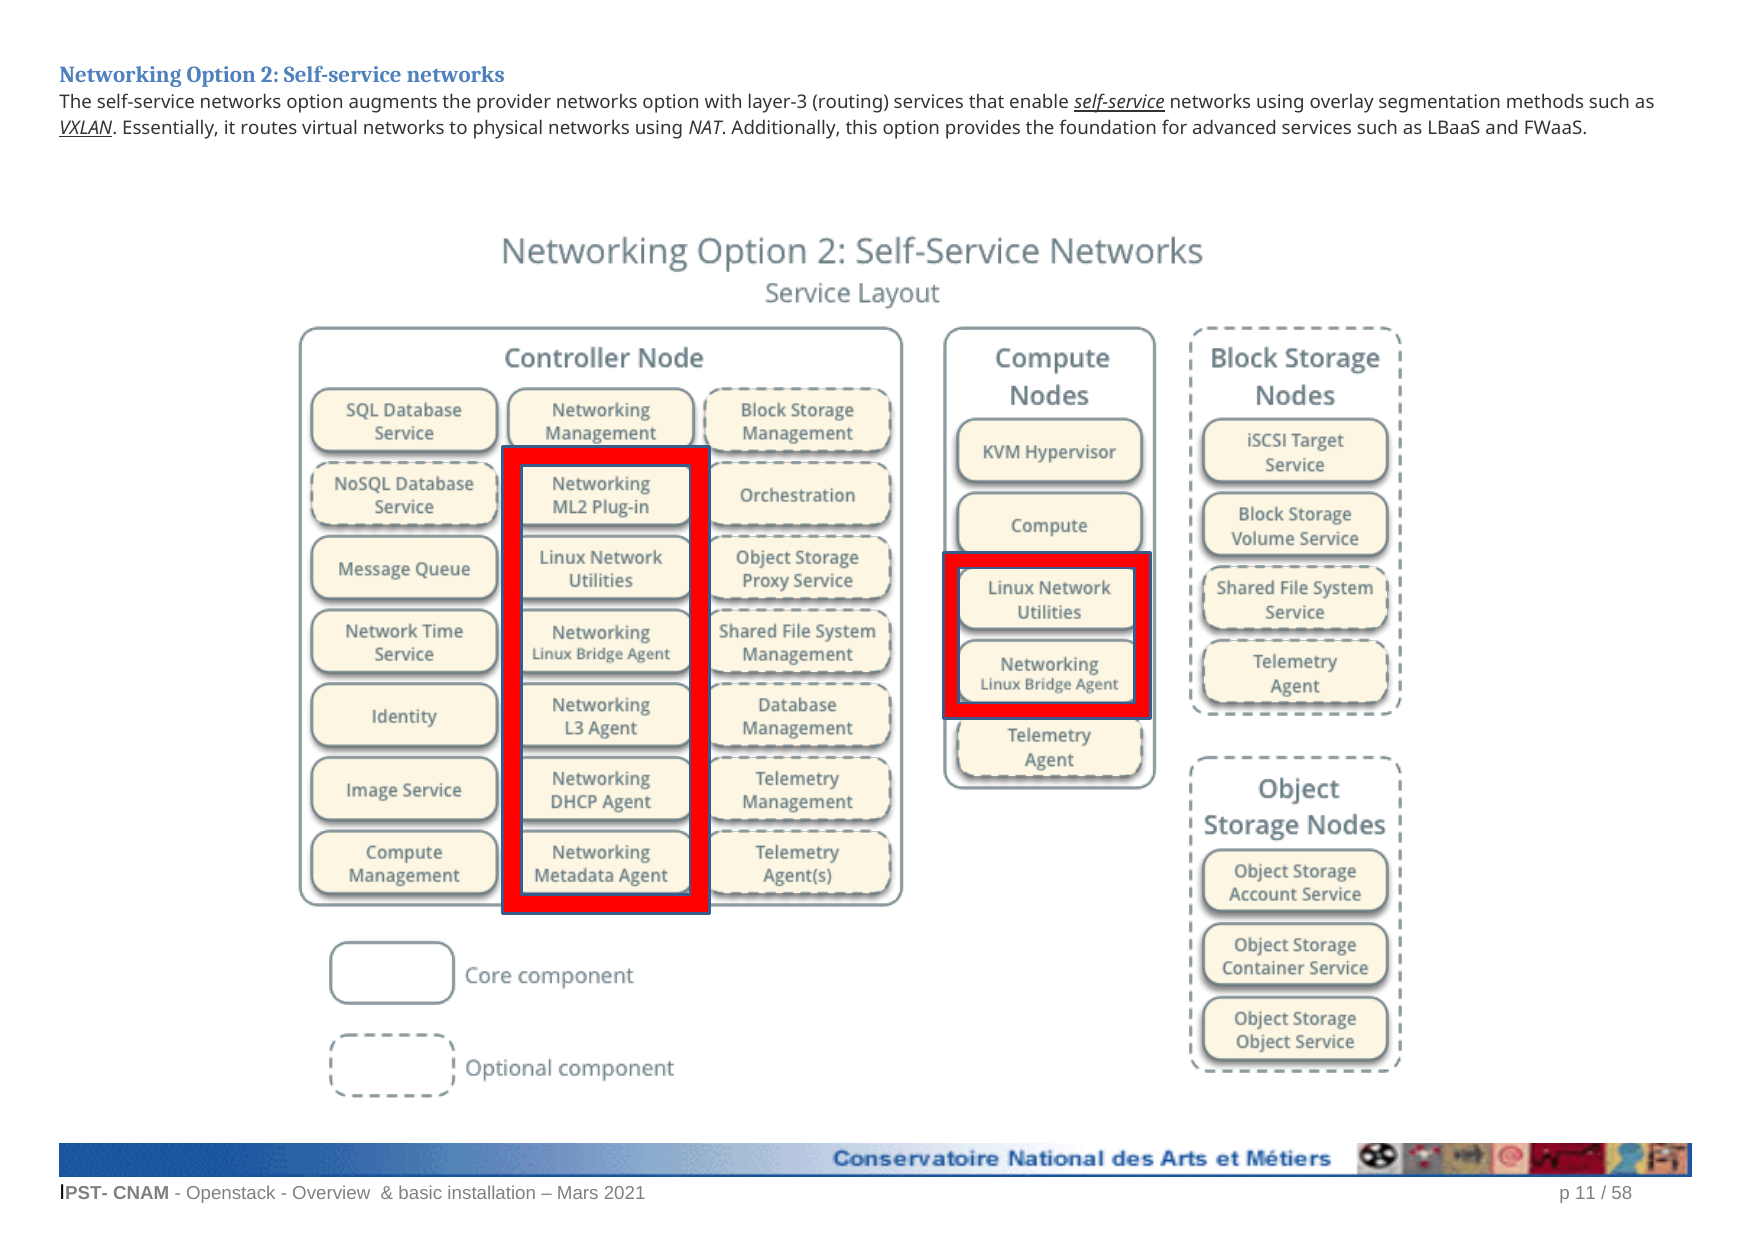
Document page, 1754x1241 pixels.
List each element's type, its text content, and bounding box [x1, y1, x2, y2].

picture [276, 194, 1425, 1122]
text The self-service networks option augments the provider networks option with layer-3 (routing) services that enable self-service networks using overlay segmentation methods such as VXLAN. Essentially, it routes virtual networks to physical networks using NAT. Additionally, this option provides the foundation for advanced services such as LBaaS and FWaaS. [59, 88, 1695, 139]
subtitle Networking Option 2: Self-service networks [59, 62, 1695, 88]
